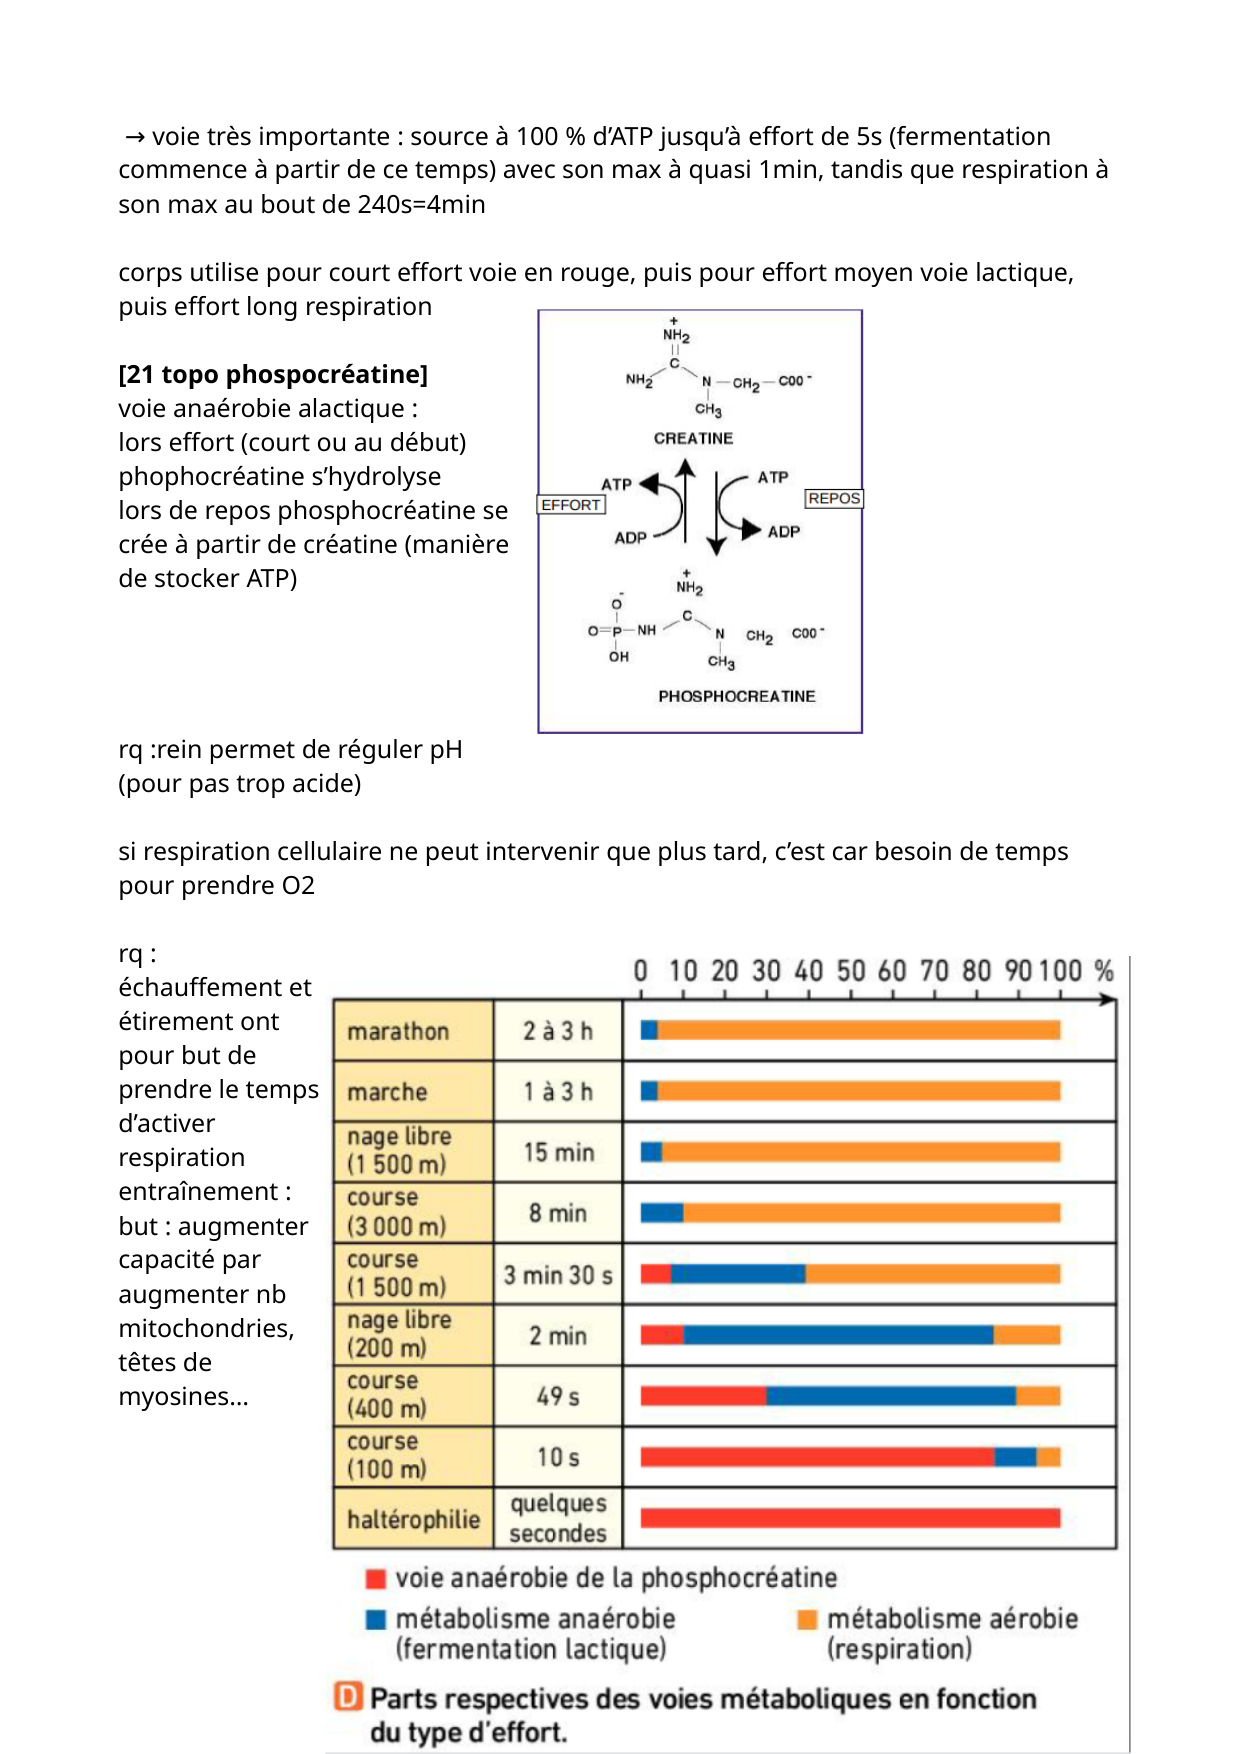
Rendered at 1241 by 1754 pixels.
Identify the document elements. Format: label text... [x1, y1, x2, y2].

text [871, 493, 1122, 595]
text [871, 391, 1122, 425]
picture [533, 305, 871, 744]
text corps utilise pour court effort voie en rouge, puis pour effort moyen voie lactique, puis effort long respiration [118, 254, 1122, 322]
text entraînement : but : augmenter capacité par augmenter nb mitochondries, têtes de myosines… [118, 1174, 325, 1412]
text lors effort (court ou au début) phophocréatine s’hydrolyse [118, 425, 533, 493]
text → voie très importante : source à 100 % d’ATP jusqu’à effort de 5s (fermentation commence à partir de ce temps) avec son max à quasi 1min, tandis que respiration à son max au bout de 240s=4min [118, 118, 1122, 220]
text [871, 425, 1122, 493]
text [871, 357, 1122, 391]
text si respiration cellulaire ne peut intervenir que plus tard, c’est car besoin de temps pour prendre O2 [118, 833, 1122, 902]
text voie anaérobie alactique : [118, 391, 533, 425]
text lors de repos phosphocréatine se crée à partir de créatine (manière de stocker ATP) [118, 493, 533, 595]
picture [325, 956, 1131, 1754]
text rq : échauffement et étirement ont pour but de prendre le temps d’activer respiration [118, 936, 1122, 1174]
text rq :rein permet de réguler pH (pour pas trop acide) [118, 731, 1122, 799]
text [21 topo phospocréatine] [118, 357, 533, 391]
